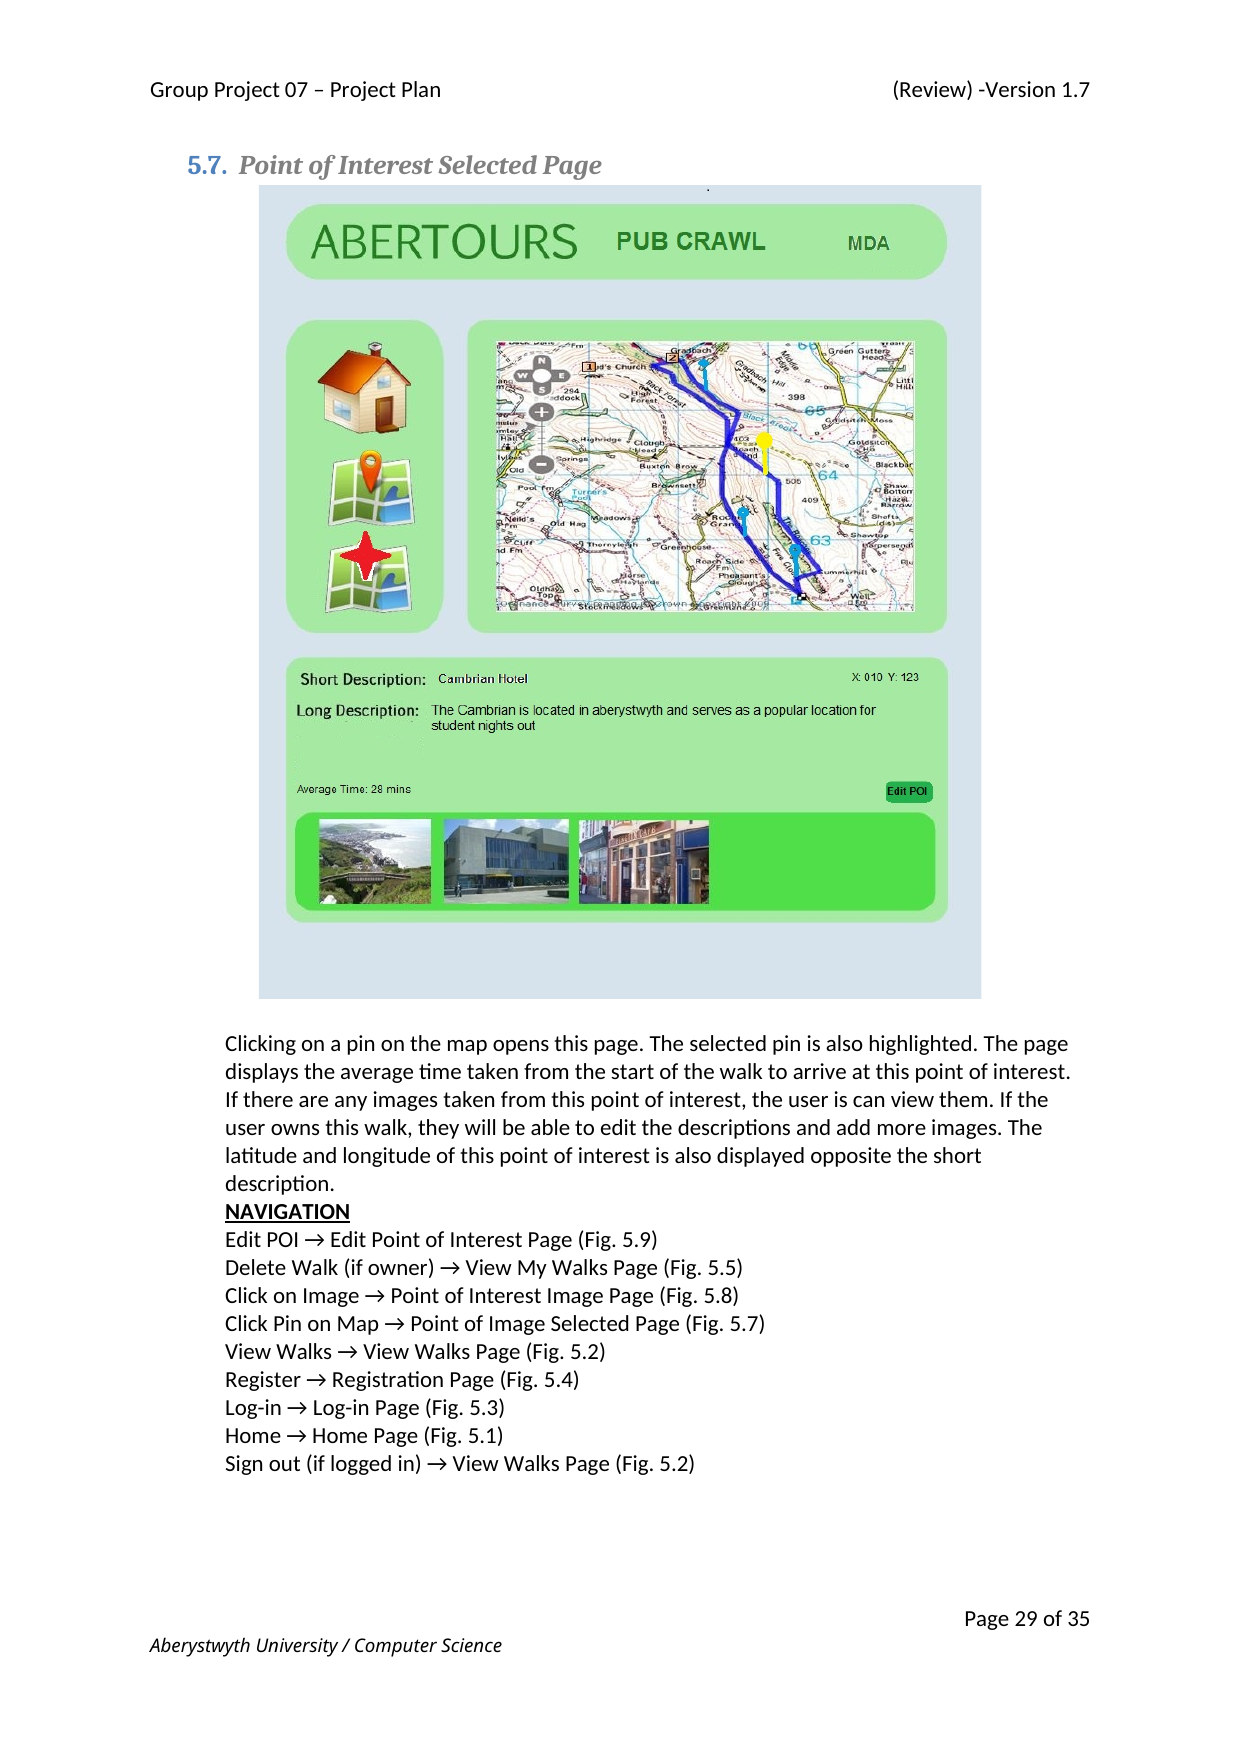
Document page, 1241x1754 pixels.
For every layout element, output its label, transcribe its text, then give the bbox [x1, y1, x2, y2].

text Sign out (if logged in) → View Walks Page (Fig. 5.2) [225, 1449, 1090, 1477]
text Home → Home Page (Fig. 5.1) [225, 1421, 1090, 1449]
text Register → Registration Page (Fig. 5.4) [225, 1365, 1090, 1393]
subtitle Point of Interest Selected Page [187, 150, 1090, 181]
text View Walks → View Walks Page (Fig. 5.2) [225, 1337, 1090, 1365]
text Delete Walk (if owner) → View My Walks Page (Fig. 5.5) [225, 1253, 1090, 1281]
text Clicking on a pin on the map opens this page. The selected pin is also highlighted. The page displays the average time taken from the start of the walk to arrive at this point of interest. If there are any images taken from this point of interest, the user is can view them. If the user owns this walk, they will be able to edit the descriptions and add more images. The latitude and longitude of this point of interest is also displayed opposite the short description. [225, 1029, 1090, 1197]
text Click Pin on Map → Point of Image Selected Page (Fig. 5.7) [225, 1309, 1090, 1337]
text Log-in → Log-in Page (Fig. 5.3) [225, 1393, 1090, 1421]
text NAVIGATION [225, 1197, 1090, 1225]
text Edit POI → Edit Point of Interest Page (Fig. 5.9) [225, 1225, 1090, 1253]
text Click on Image → Point of Interest Image Page (Fig. 5.8) [225, 1281, 1090, 1309]
